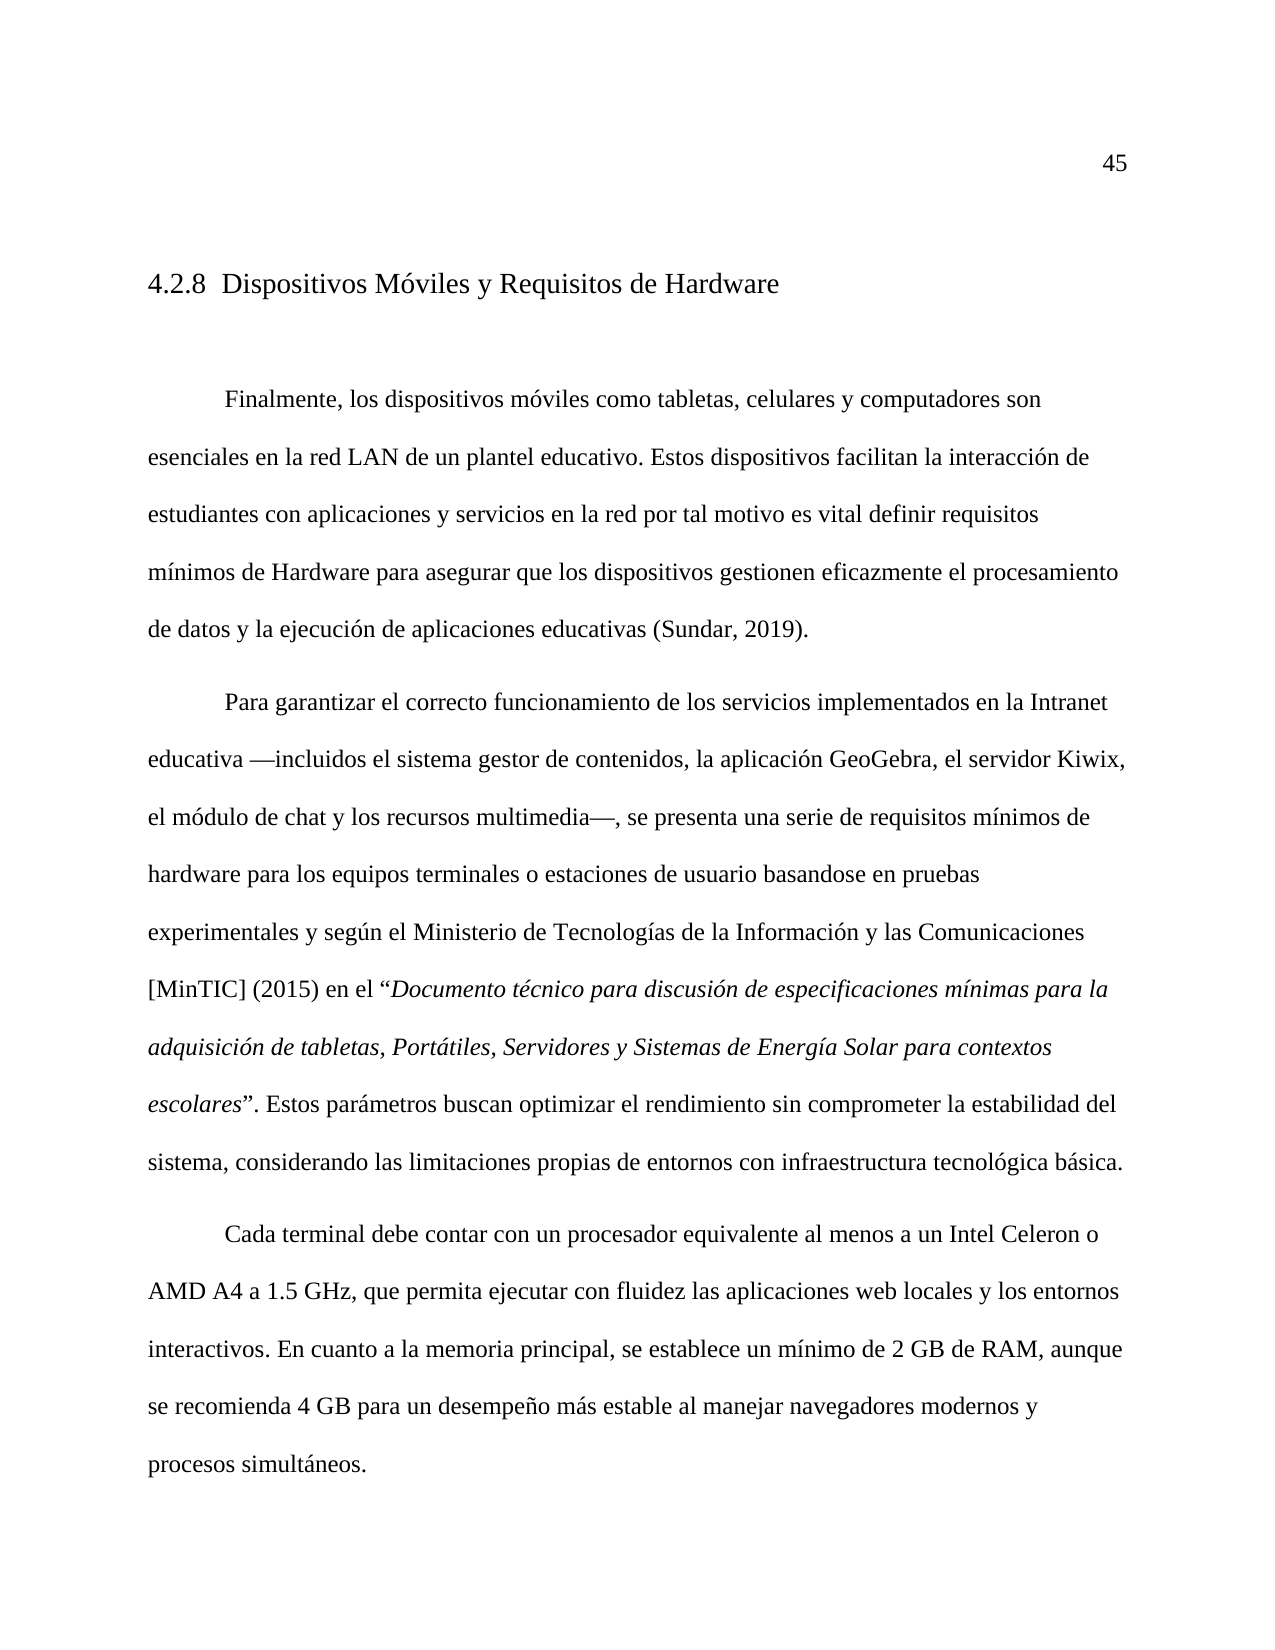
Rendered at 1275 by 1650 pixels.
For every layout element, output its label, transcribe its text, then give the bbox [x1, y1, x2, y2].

text Finalmente, los dispositivos móviles como tabletas, celulares y computadores son esenciales en la red LAN de un plantel educativo. Estos dispositivos facilitan la interacción de estudiantes con aplicaciones y servicios en la red por tal motivo es vital definir requisitos mínimos de Hardware para asegurar que los dispositivos gestionen eficazmente el procesamiento de datos y la ejecución de aplicaciones educativas (Sundar, 2019). [148, 384, 1127, 643]
text Cada terminal debe contar con un procesador equivalente al menos a un Intel Celeron o AMD A4 a 1.5 GHz, que permita ejecutar con fluidez las aplicaciones web locales y los entornos interactivos. En cuanto a la memoria principal, se establece un mínimo de 2 GB de RAM, aunque se recomienda 4 GB para un desempeño más estable al manejar navegadores modernos y procesos simultáneos. [148, 1219, 1127, 1477]
subtitle Dispositivos Móviles y Requisitos de Hardware [148, 266, 1127, 300]
text Para garantizar el correcto funcionamiento de los servicios implementados en la Intranet educativa —incluidos el sistema gestor de contenidos, la aplicación GeoGebra, el servidor Kiwix, el módulo de chat y los recursos multimedia—, se presenta una serie de requisitos mínimos de hardware para los equipos terminales o estaciones de usuario basandose en pruebas experimentales y según el Ministerio de Tecnologías de la Información y las Comunicaciones [MinTIC] (2015) en el “Documento técnico para discusión de especificaciones mínimas para la adquisición de tabletas, Portátiles, Servidores y Sistemas de Energía Solar para contextos escolares”. Estos parámetros buscan optimizar el rendimiento sin comprometer la estabilidad del sistema, considerando las limitaciones propias de entornos con infraestructura tecnológica básica. [148, 687, 1127, 1175]
